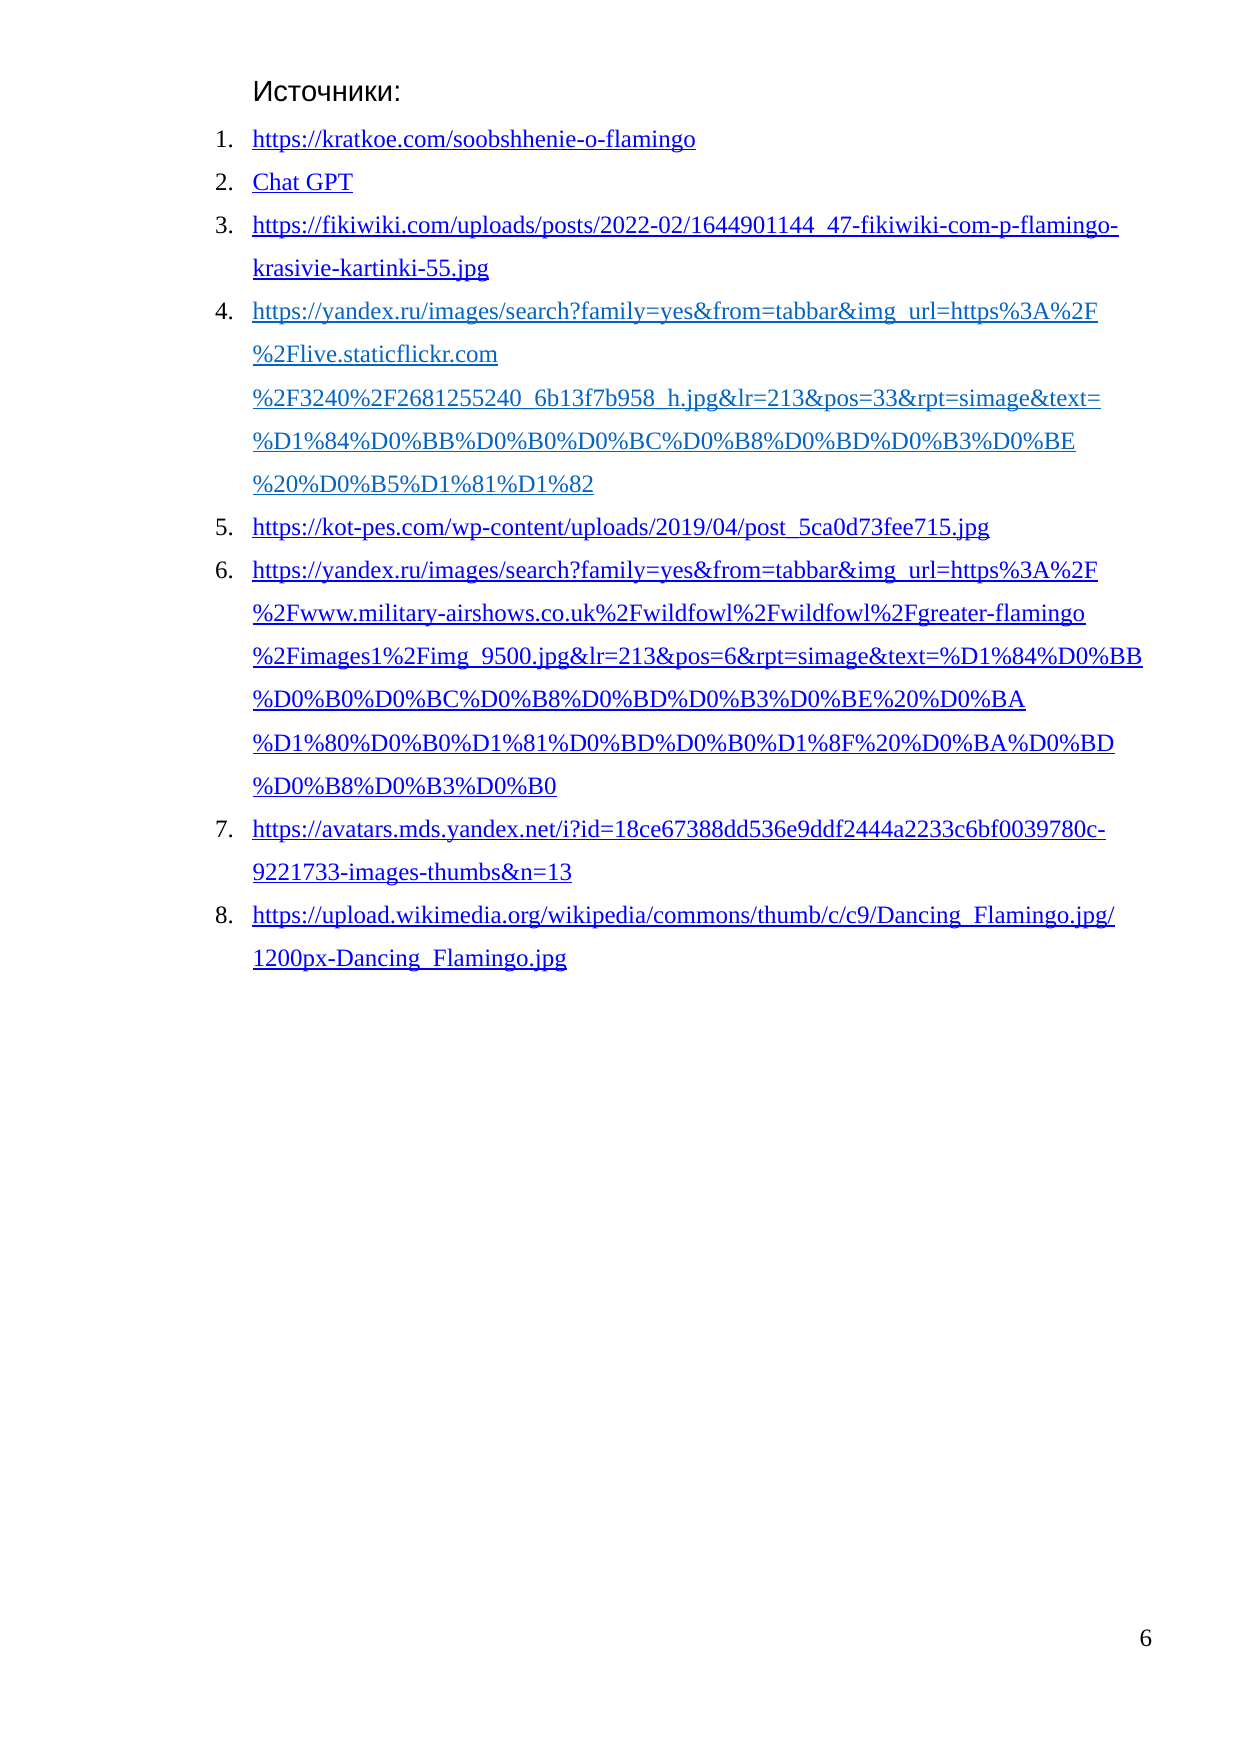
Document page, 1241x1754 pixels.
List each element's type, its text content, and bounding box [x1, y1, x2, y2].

text Источники: [252, 74, 1152, 107]
list https://kratkoe.com/soobshhenie-o-flamingo [215, 124, 1152, 153]
list https://avatars.mds.yandex.net/i?id=18ce67388dd536e9ddf2444a2233c6bf0039780c-9221733-images-thumbs&n=13 [215, 814, 1152, 886]
list Chat GPT [215, 167, 1152, 196]
list https://yandex.ru/images/search?family=yes&from=tabbar&img_url=https%3A%2F%2Fwww.military-airshows.co.uk%2Fwildfowl%2Fwildfowl%2Fgreater-flamingo%2Fimages1%2Fimg_9500.jpg&lr=213&pos=6&rpt=simage&text=%D1%84%D0%BB%D0%B0%D0%BC%D0%B8%D0%BD%D0%B3%D0%BE%20%D0%BA%D1%80%D0%B0%D1%81%D0%BD%D0%B0%D1%8F%20%D0%BA%D0%BD%D0%B8%D0%B3%D0%B0 [215, 555, 1152, 799]
list https://yandex.ru/images/search?family=yes&from=tabbar&img_url=https%3A%2F%2Flive.staticflickr.com%2F3240%2F2681255240_6b13f7b958_h.jpg&lr=213&pos=33&rpt=simage&text=%D1%84%D0%BB%D0%B0%D0%BC%D0%B8%D0%BD%D0%B3%D0%BE%20%D0%B5%D1%81%D1%82 [215, 296, 1152, 498]
list https://upload.wikimedia.org/wikipedia/commons/thumb/c/c9/Dancing_Flamingo.jpg/1200px-Dancing_Flamingo.jpg [215, 900, 1152, 972]
list https://fikiwiki.com/uploads/posts/2022-02/1644901144_47-fikiwiki-com-p-flamingo-krasivie-kartinki-55.jpg [215, 210, 1152, 282]
list https://kot-pes.com/wp-content/uploads/2019/04/post_5ca0d73fee715.jpg [215, 512, 1152, 541]
